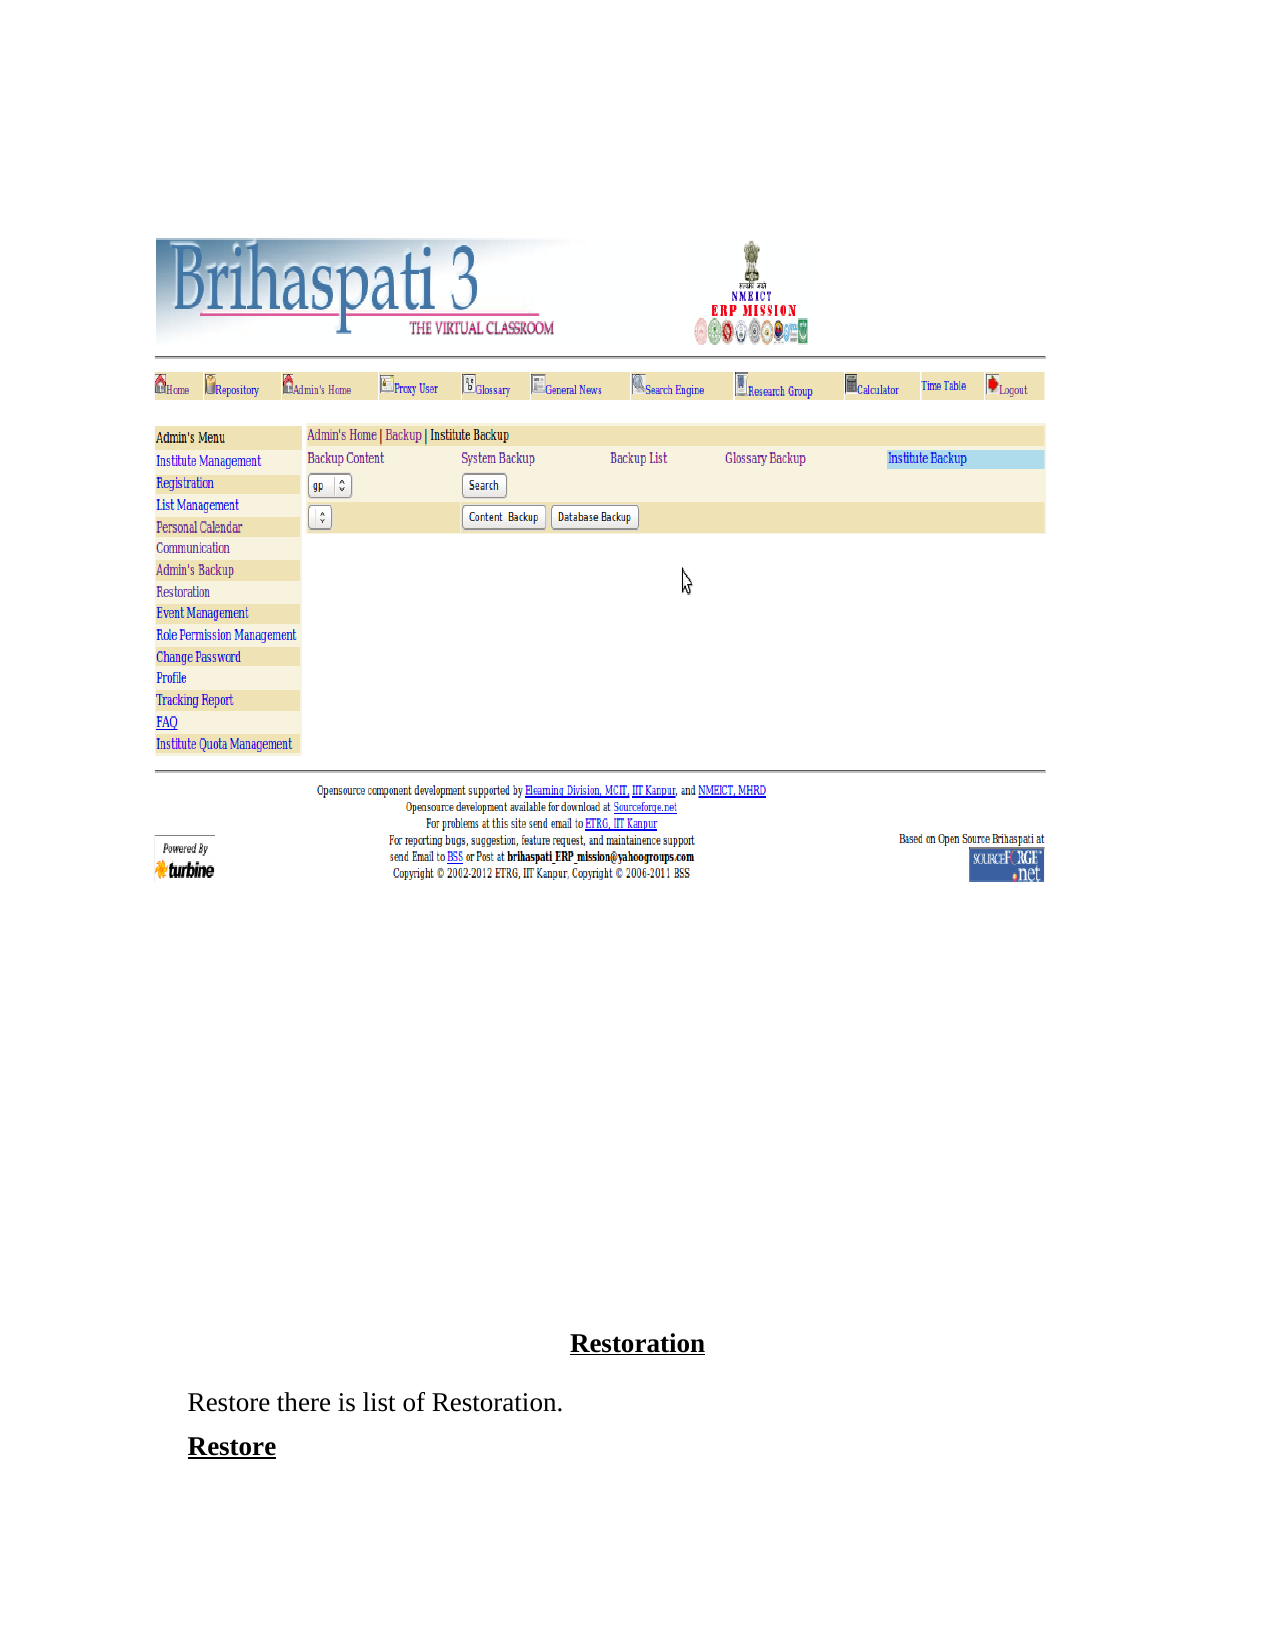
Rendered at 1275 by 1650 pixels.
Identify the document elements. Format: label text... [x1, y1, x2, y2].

text Restore [187, 1430, 1087, 1461]
text Restoration [187, 1327, 1087, 1358]
picture [154, 232, 1052, 921]
text Restore there is list of Restoration. [187, 1387, 1087, 1418]
